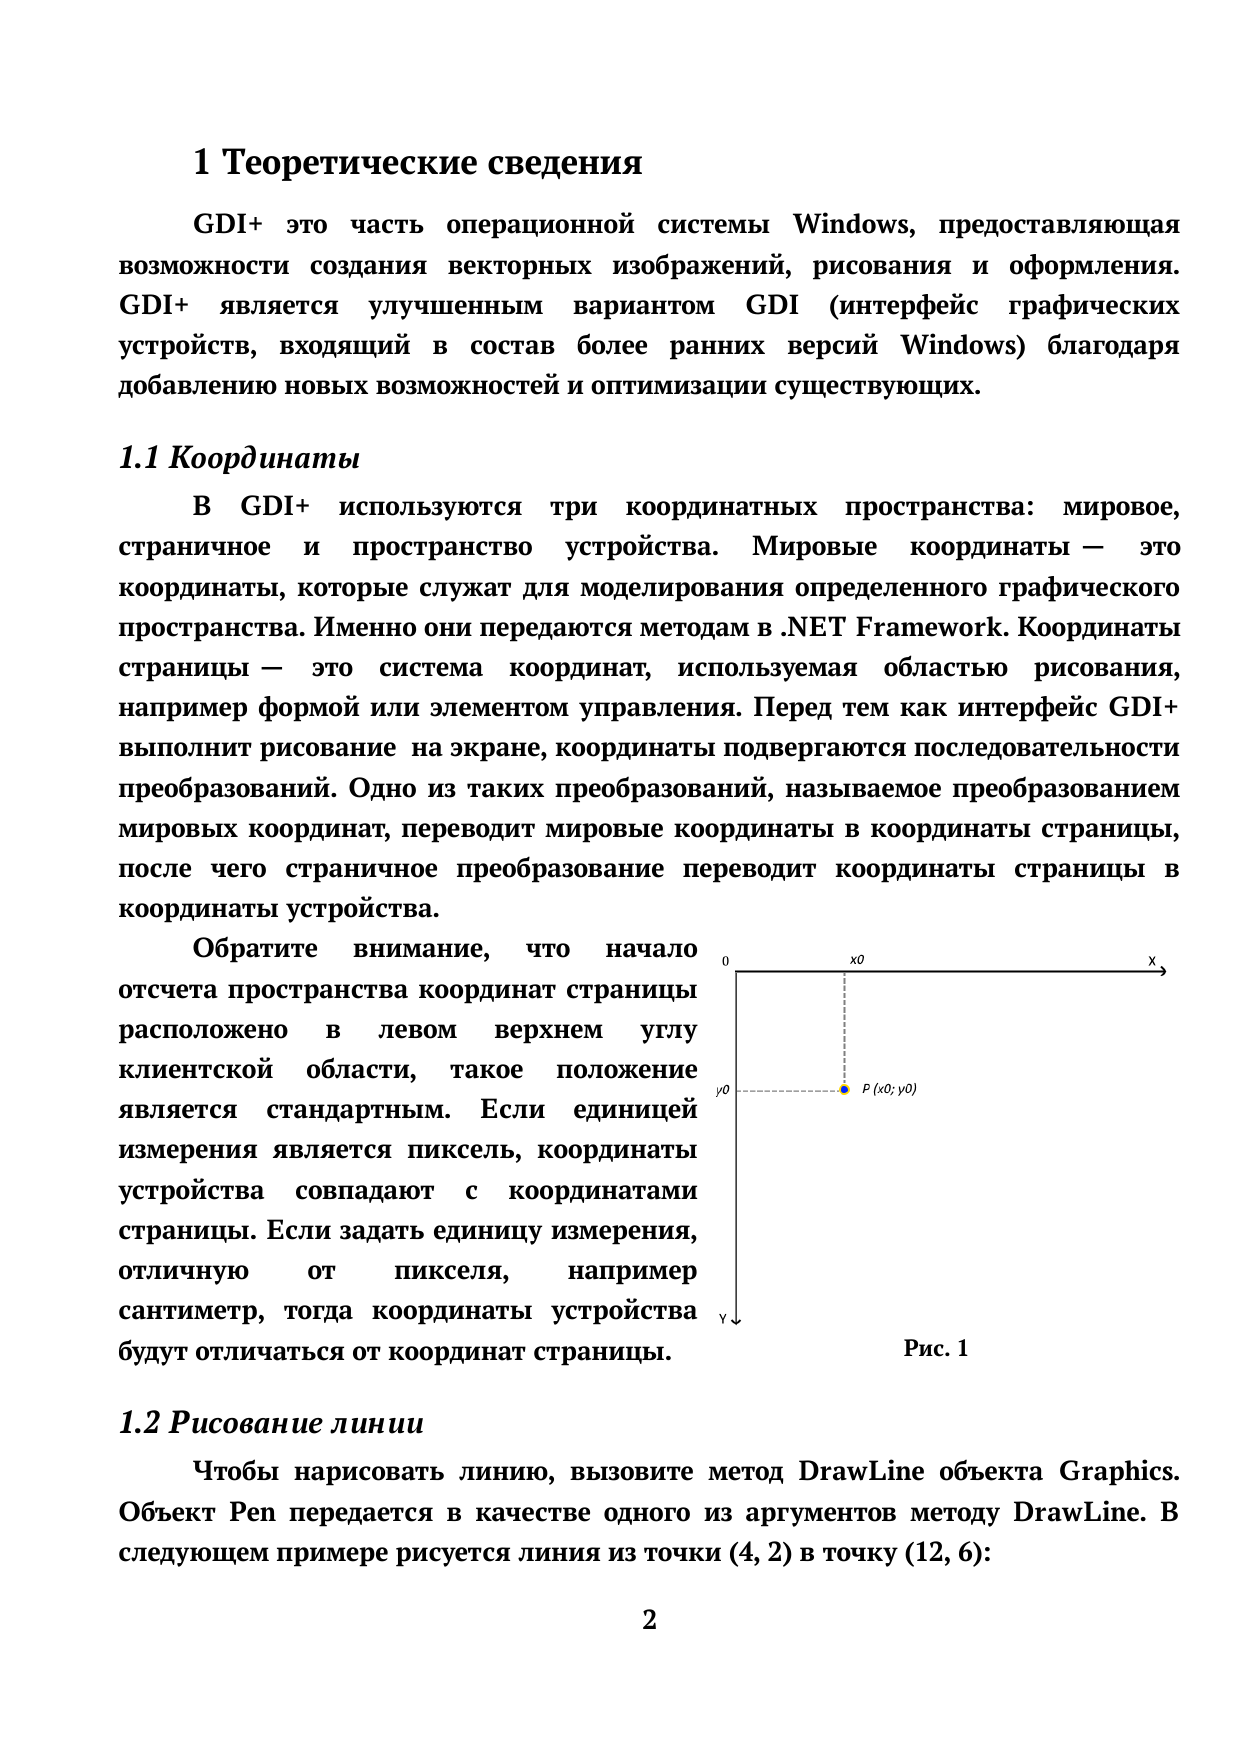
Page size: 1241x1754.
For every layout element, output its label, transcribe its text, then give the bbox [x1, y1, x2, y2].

subtitle 1 Теоретические сведения [192, 139, 1181, 183]
subtitle 1.2 Рисование линии [118, 1402, 1181, 1441]
picture [698, 937, 1175, 1333]
text Рис. 1 [698, 1333, 1174, 1361]
text GDI+ это часть операционной системы Windows, предоставляющая возможности создания векторных изображений, рисования и оформления. GDI+ является улучшенным вариантом GDI (интерфейс графических устройств, входящий в состав более ранних версий Windows) благодаря добавлению новых возможностей и оптимизации существующих. [118, 207, 1181, 401]
text Чтобы нарисовать линию, вызовите метод DrawLine объекта Graphics. Объект Pen передается в качестве одного из аргументов методу DrawLine. В следующем примере рисуется линия из точки (4, 2) в точку (12, 6): [118, 1453, 1181, 1567]
text Обратите внимание, что начало отсчета пространства координат страницы расположено в левом верхнем углу клиентской области, такое положение является стандартным. Если единицей измерения является пиксель, координаты устройства совпадают с координатами страницы. Если задать единицу измерения, отличную от пикселя, например сантиметр, тогда координаты устройства будут отличаться от координат страницы. [118, 925, 1181, 1366]
text В GDI+ используются три координатных пространства: мировое, страничное и пространство устройства. Мировые координаты — это координаты, которые служат для моделирования определенного графического пространства. Именно они передаются методам в .NET Framework. Координаты страницы — это система координат, используемая областью рисования, например формой или элементом управления. Перед тем как интерфейс GDI+ выполнит рисование на экране, координаты подвергаются последовательности преобразований. Одно из таких преобразований, называемое преобразованием мировых координат, переводит мировые координаты в координаты страницы, после чего страничное преобразование переводит координаты страницы в координаты устройства. [118, 488, 1181, 924]
subtitle 1.1 Координаты [118, 437, 1181, 476]
